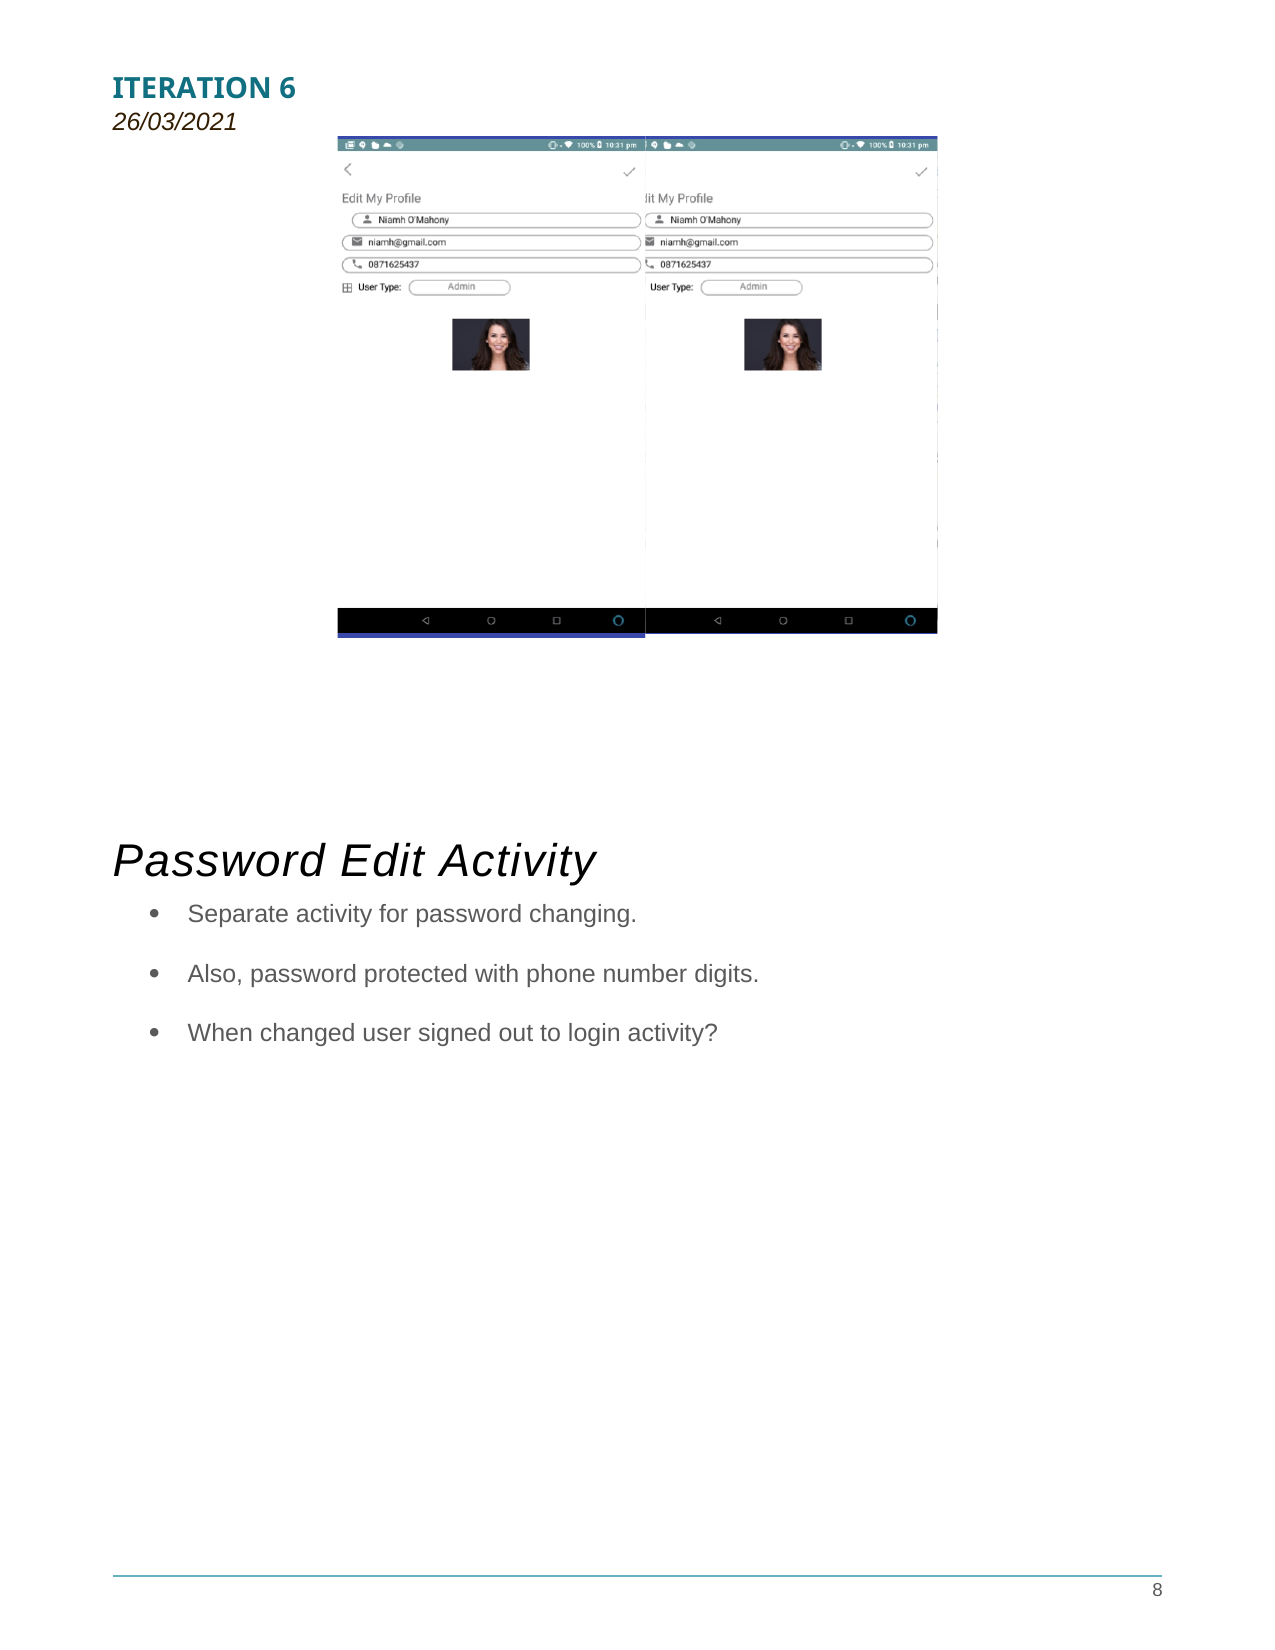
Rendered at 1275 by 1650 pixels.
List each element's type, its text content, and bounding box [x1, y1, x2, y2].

list Separate activity for password changing. [150, 899, 1162, 928]
list Also, password protected with phone number digits. [150, 959, 1162, 988]
subtitle Password Edit Activity [112, 834, 1162, 887]
list When changed user signed out to login activity? [150, 1018, 1162, 1047]
